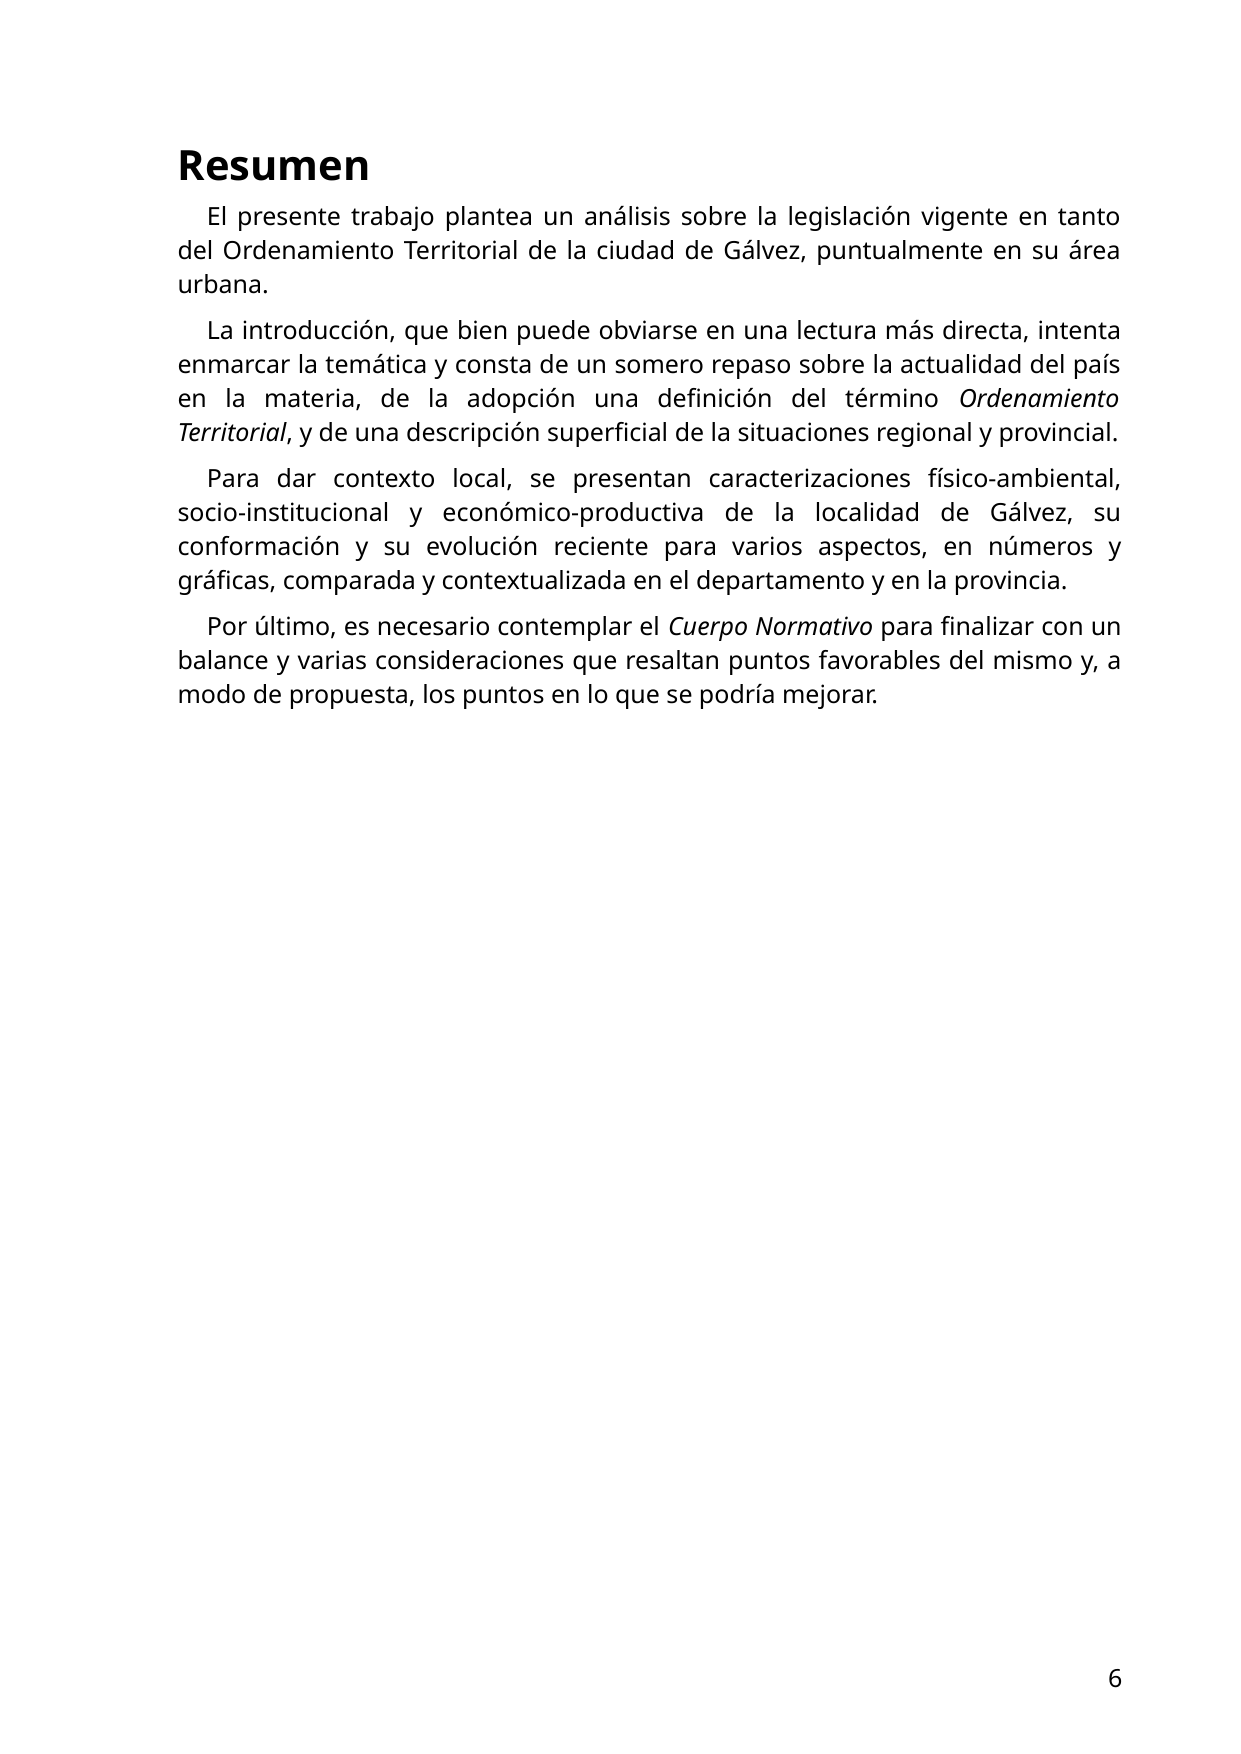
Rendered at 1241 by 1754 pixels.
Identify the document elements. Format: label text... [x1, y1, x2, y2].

text El presente trabajo plantea un análisis sobre la legislación vigente en tanto del Ordenamiento Territorial de la ciudad de Gálvez, puntualmente en su área urbana. [177, 198, 1122, 301]
text Por último, es necesario contemplar el Cuerpo Normativo para finalizar con un balance y varias consideraciones que resaltan puntos favorables del mismo y, a modo de propuesta, los puntos en lo que se podría mejorar. [177, 608, 1122, 711]
text La introducción, que bien puede obviarse en una lectura más directa, intenta enmarcar la temática y consta de un somero repaso sobre la actualidad del país en la materia, de la adopción una definición del término Ordenamiento Territorial, y de una descripción superficial de la situaciones regional y provincial. [177, 312, 1122, 449]
text Para dar contexto local, se presentan caracterizaciones físico-ambiental, socio-institucional y económico-productiva de la localidad de Gálvez, su conformación y su evolución reciente para varios aspectos, en números y gráficas, comparada y contextualizada en el departamento y en la provincia. [177, 461, 1122, 597]
subtitle Resumen [177, 136, 1122, 193]
